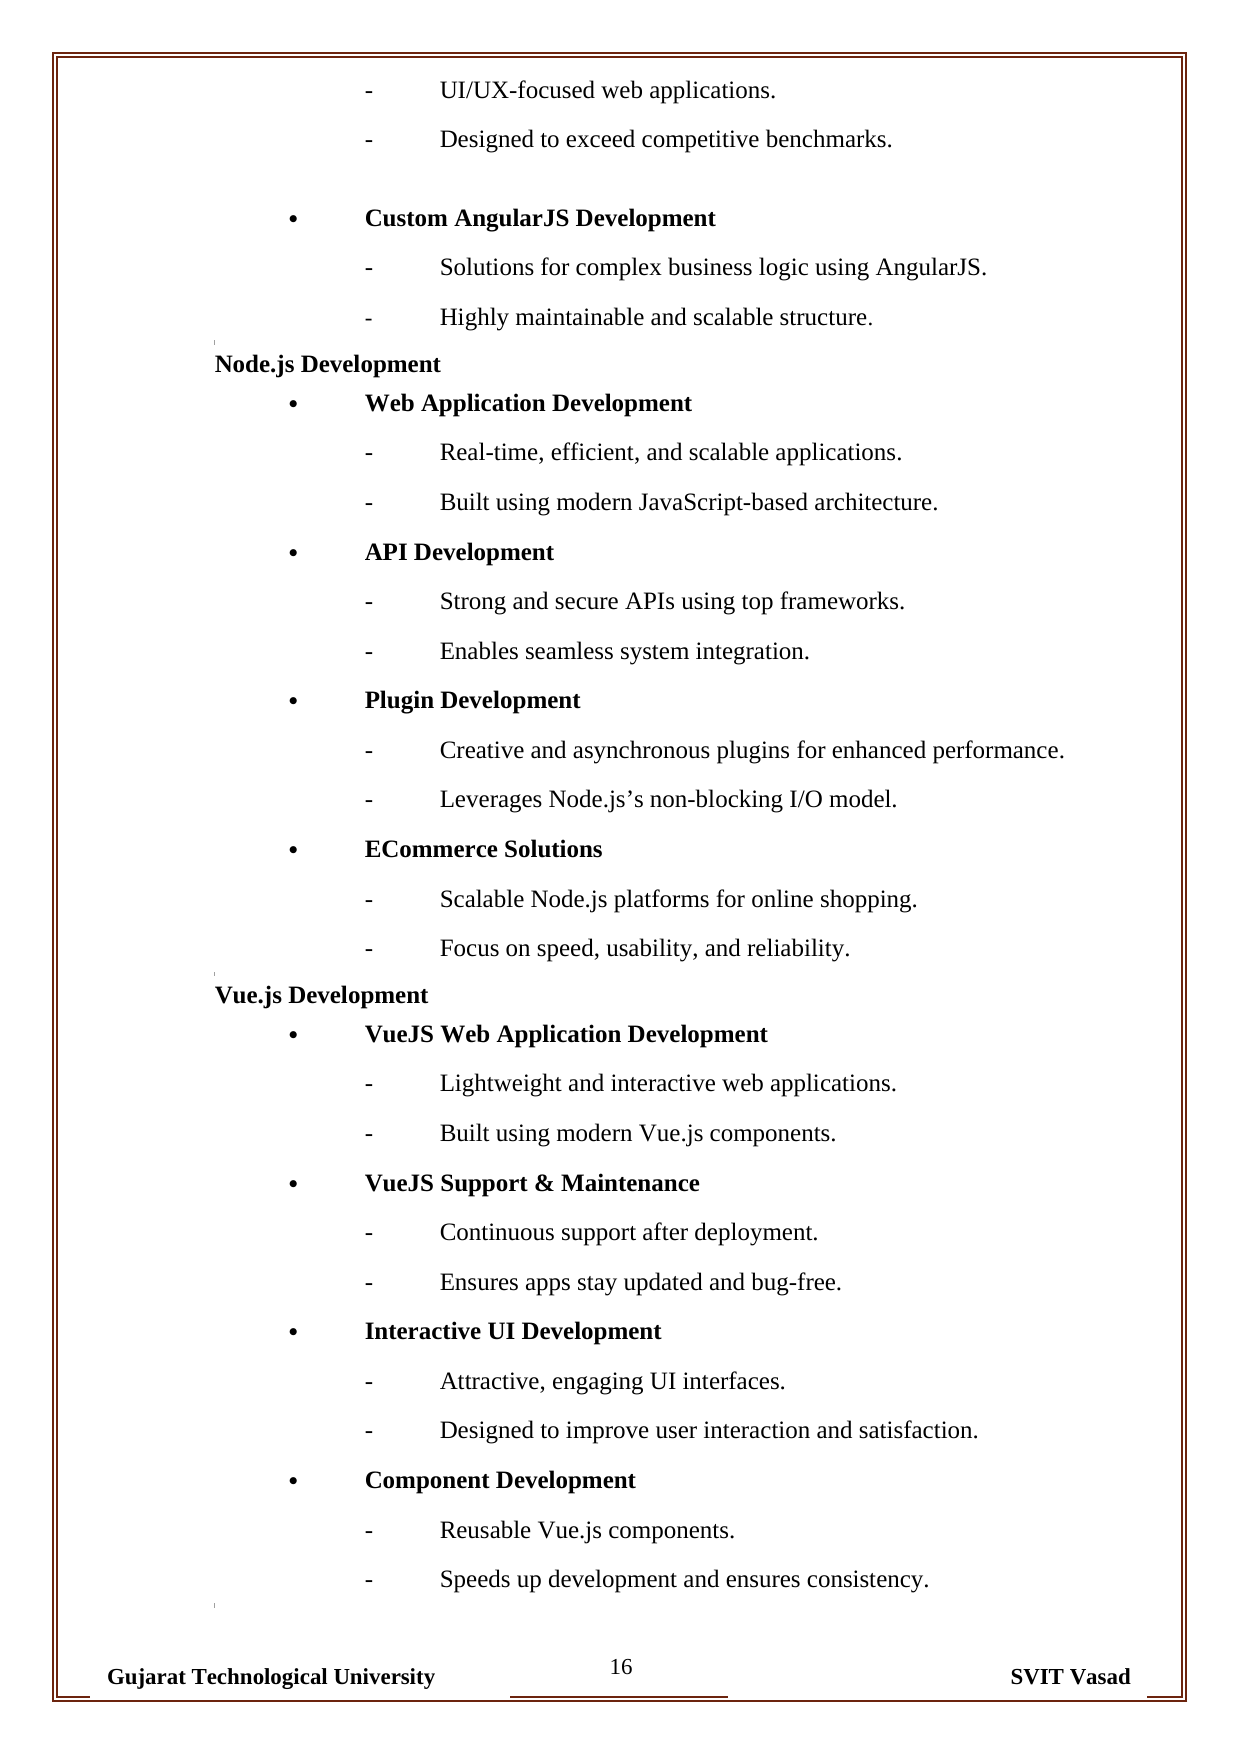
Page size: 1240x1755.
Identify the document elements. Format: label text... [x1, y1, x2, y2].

list Creative and asynchronous plugins for enhanced performance. [364, 735, 1102, 764]
list Highly maintainable and scalable structure. [364, 302, 1102, 331]
list Built using modern Vue.js components. [364, 1118, 1102, 1147]
list Attractive, engaging UI interfaces. [364, 1366, 1102, 1395]
list API Development [289, 537, 1102, 565]
list Ensures apps stay updated and bug-free. [364, 1267, 1102, 1296]
subtitle Vue.js Development [214, 980, 1102, 1008]
list Lightweight and interactive web applications. [364, 1068, 1102, 1097]
list Speeds up development and ensures consistency. [364, 1564, 1102, 1593]
list Plugin Development [289, 685, 1102, 714]
list Custom AngularJS Development [289, 203, 1102, 232]
list Built using modern JavaScript-based architecture. [364, 487, 1102, 516]
list Strong and secure APIs using top frameworks. [364, 586, 1102, 615]
list Leverages Node.js’s non-blocking I/O model. [364, 784, 1102, 813]
list Solutions for complex business logic using AngularJS. [364, 252, 1102, 281]
list Enables seamless system integration. [364, 636, 1102, 664]
list Designed to improve user interaction and satisfaction. [364, 1416, 1102, 1444]
list VueJS Support & Maintenance [289, 1168, 1102, 1196]
list Interactive UI Development [289, 1316, 1102, 1345]
list Continuous support after deployment. [364, 1217, 1102, 1246]
list ECommerce Solutions [289, 834, 1102, 863]
subtitle Node.js Development [214, 349, 1102, 377]
list Focus on speed, usability, and reliability. [364, 933, 1102, 962]
list VueJS Web Application Development [289, 1019, 1102, 1048]
list Real-time, efficient, and scalable applications. [364, 437, 1102, 466]
list UI/UX-focused web applications. [364, 75, 1102, 104]
list Designed to exceed competitive benchmarks. [364, 124, 1102, 182]
list Reusable Vue.js components. [364, 1515, 1102, 1543]
list Component Development [289, 1465, 1102, 1494]
list Scalable Node.js platforms for online shopping. [364, 884, 1102, 912]
list Web Application Development [289, 388, 1102, 417]
